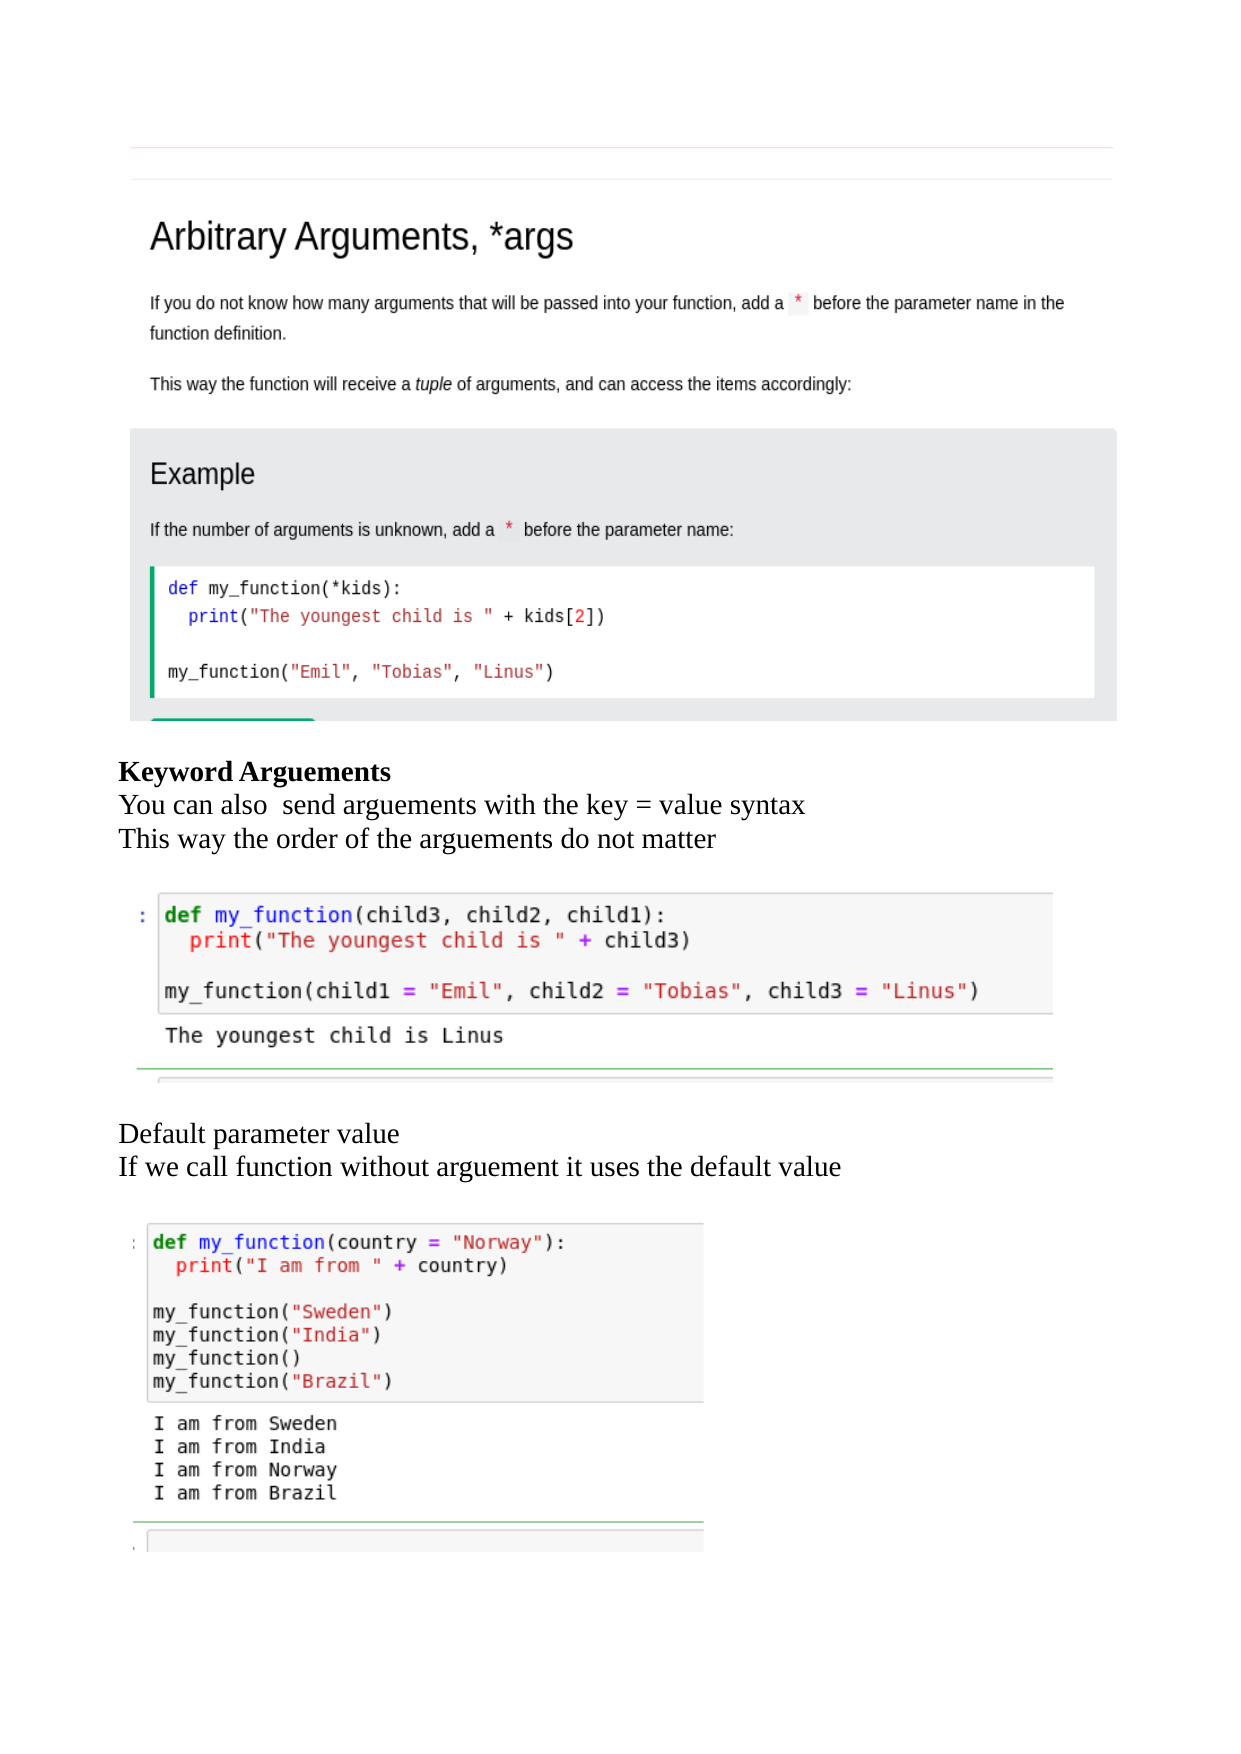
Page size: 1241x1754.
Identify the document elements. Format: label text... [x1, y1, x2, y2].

text Keyword Arguements [118, 754, 1122, 787]
picture [136, 1010, 448, 1083]
text If we call function without arguement it uses the default value [118, 1149, 1122, 1183]
picture [129, 147, 298, 721]
text Default parameter value [118, 1116, 1122, 1149]
text This way the order of the arguements do not matter [118, 821, 1122, 854]
text You can also send arguements with the key = value syntax [118, 787, 1122, 821]
picture [133, 1376, 292, 1552]
